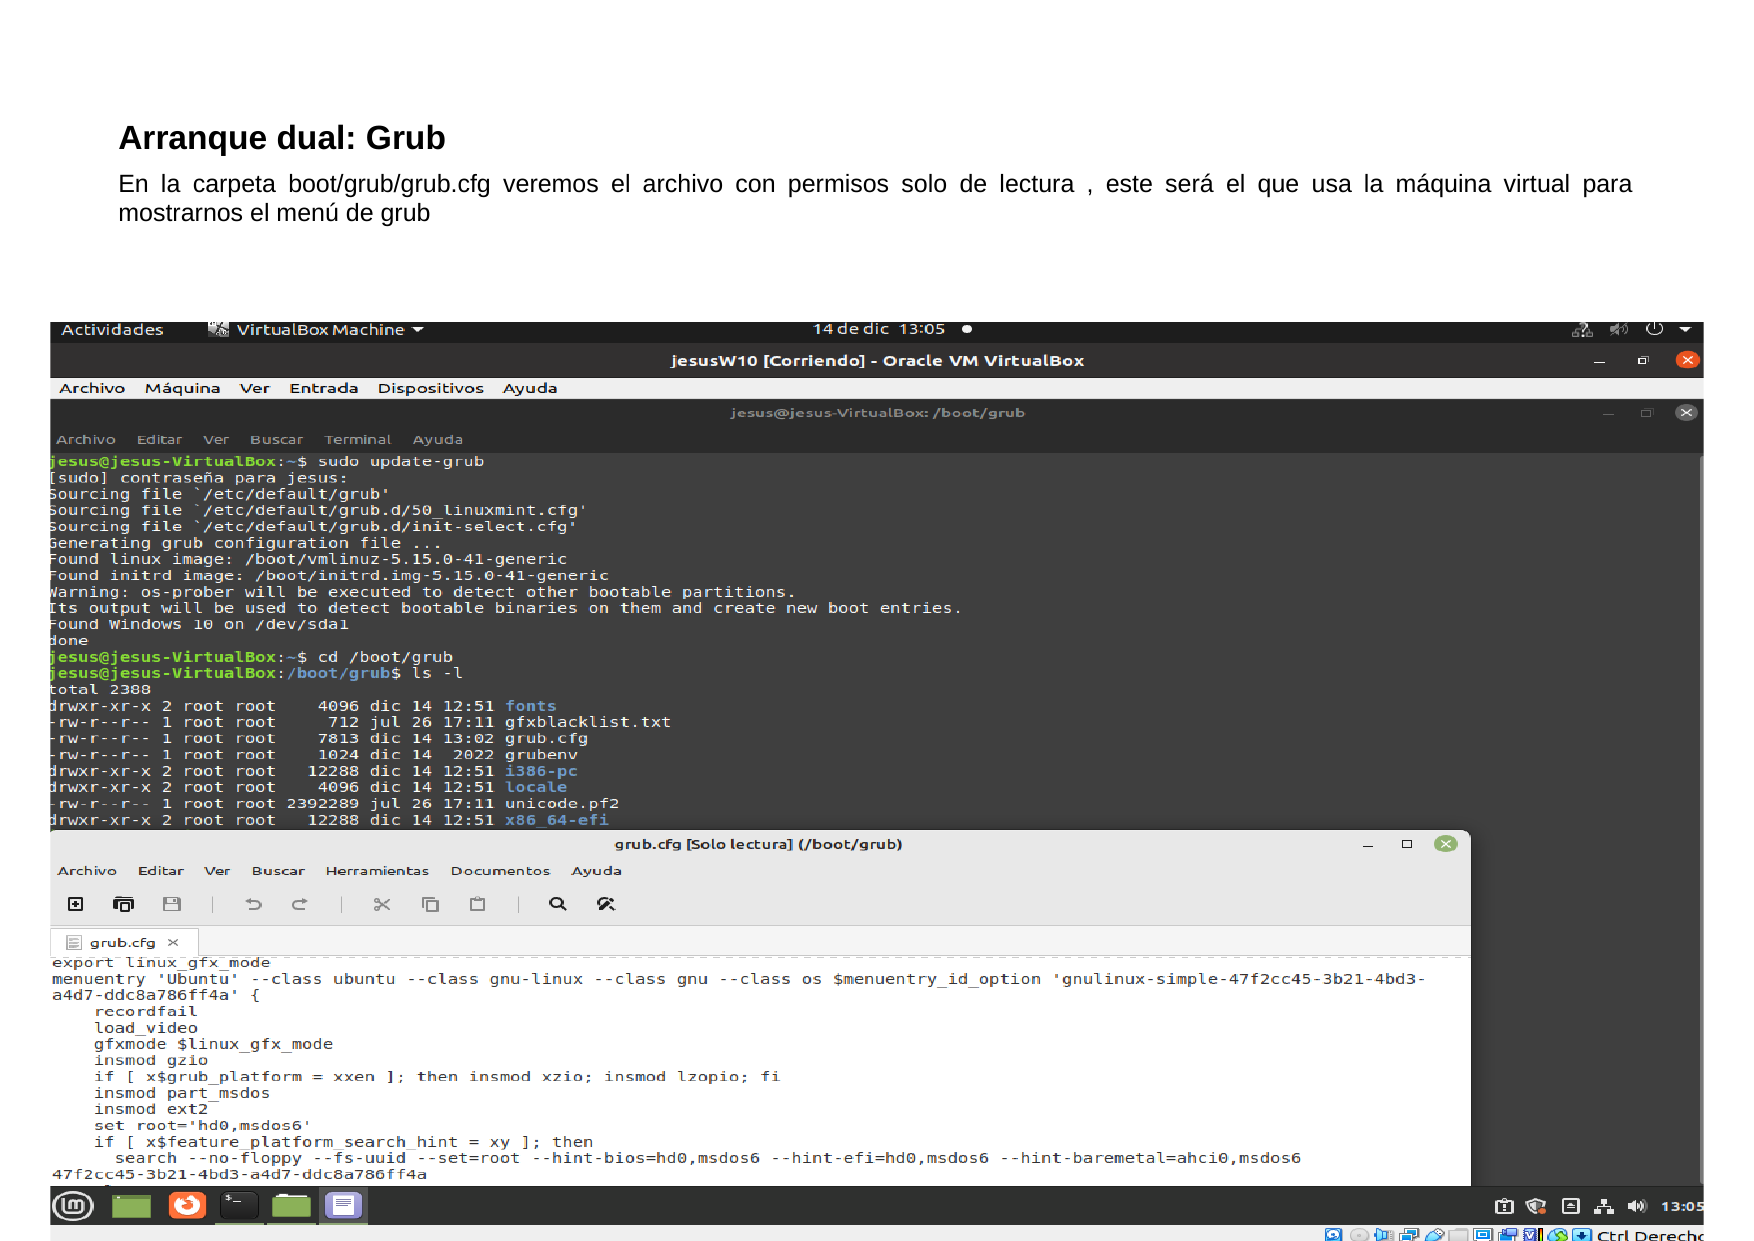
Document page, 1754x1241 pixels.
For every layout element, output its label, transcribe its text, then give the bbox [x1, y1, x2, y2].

subtitle Arranque dual: Grub [118, 118, 1636, 157]
picture [50, 322, 1704, 1241]
text En la carpeta boot/grub/grub.cfg veremos el archivo con permisos solo de lectura , este será el que usa la máquina virtual para mostrarnos el menú de grub [118, 169, 1636, 227]
